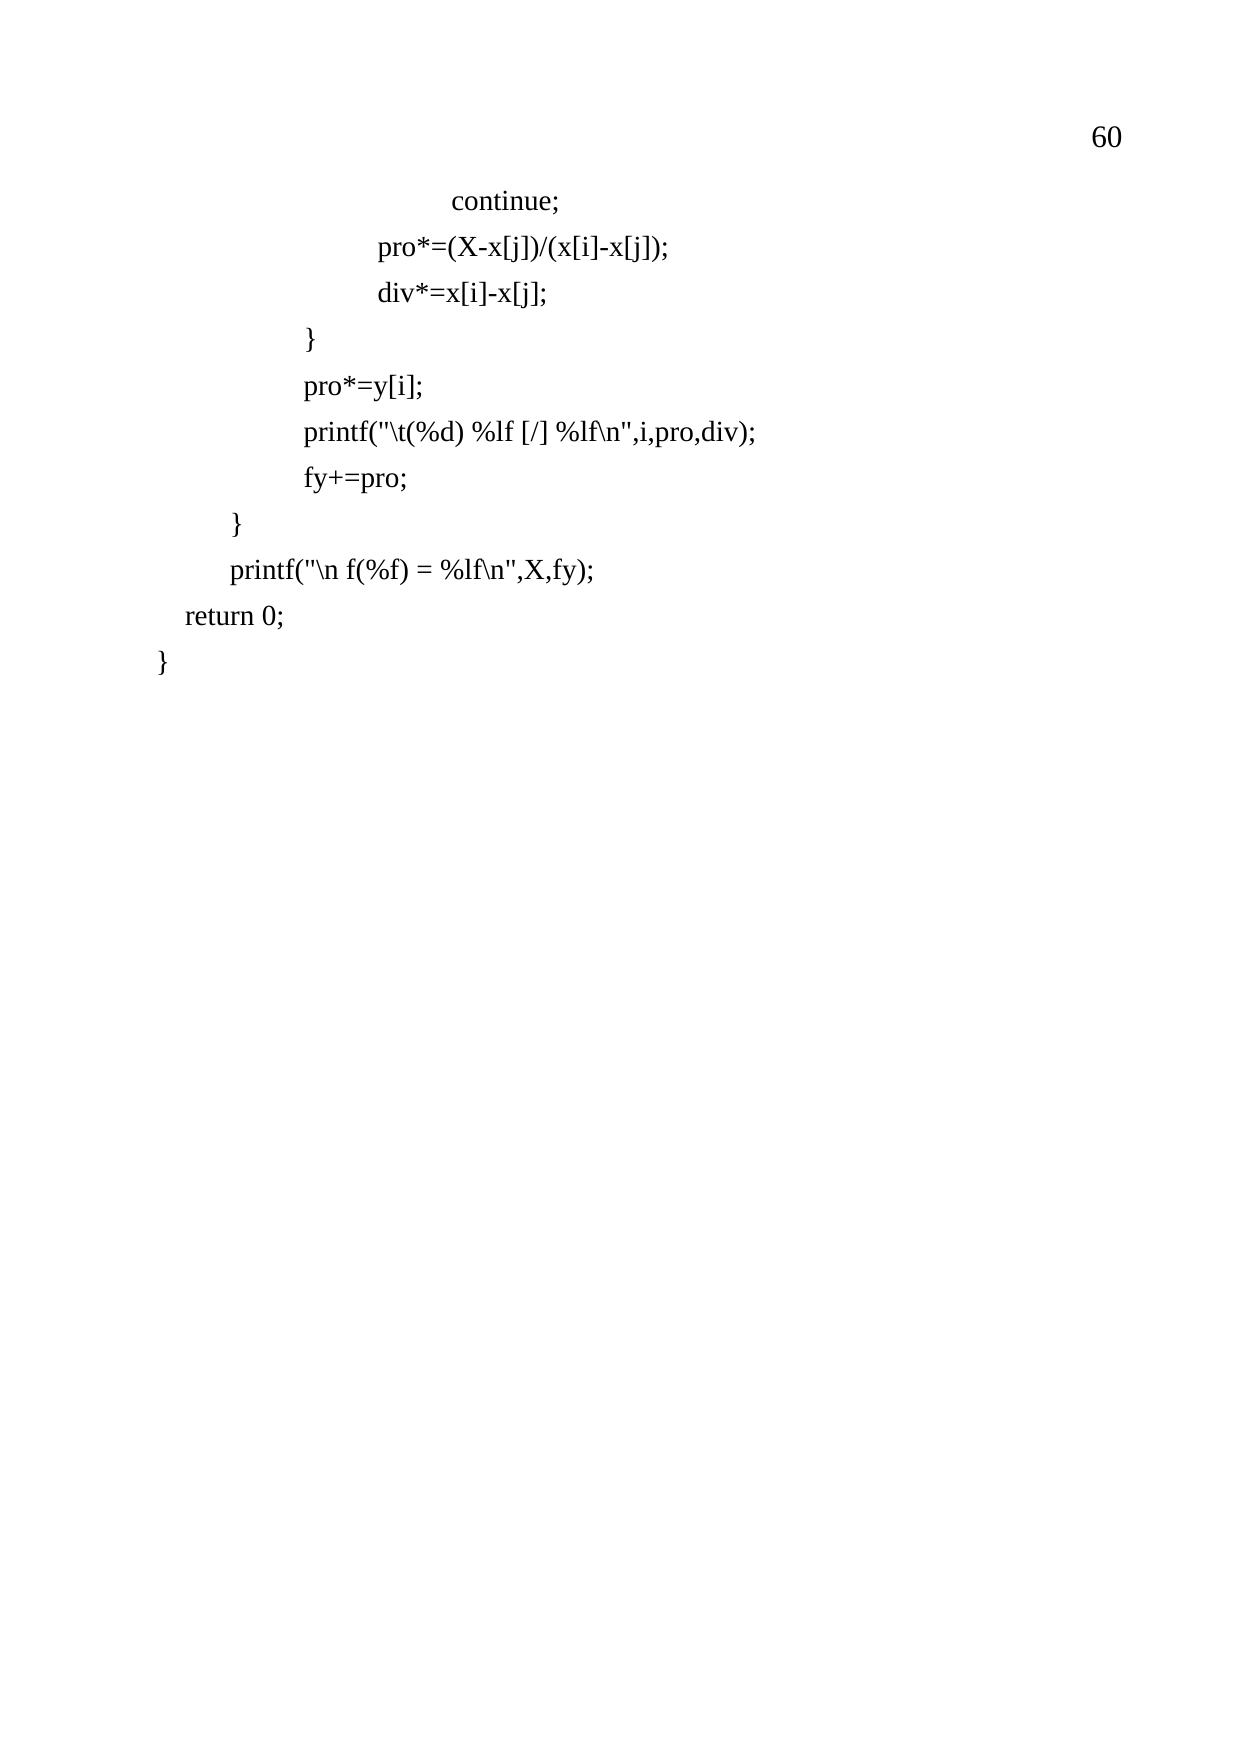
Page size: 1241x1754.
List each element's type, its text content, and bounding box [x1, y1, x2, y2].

text return 0; [156, 598, 978, 631]
text } [156, 506, 978, 539]
text } [156, 644, 978, 677]
text printf("\n f(%f) = %lf\n",X,fy); [156, 552, 978, 585]
text div*=x[i]-x[j]; [156, 276, 978, 309]
text printf("\t(%d) %lf [/] %lf\n",i,pro,div); [156, 414, 978, 447]
text pro*=(X-x[j])/(x[i]-x[j]); [156, 229, 978, 263]
text } [156, 322, 978, 355]
text continue; [156, 183, 978, 217]
text fy+=pro; [156, 460, 978, 493]
text pro*=y[i]; [156, 368, 978, 401]
